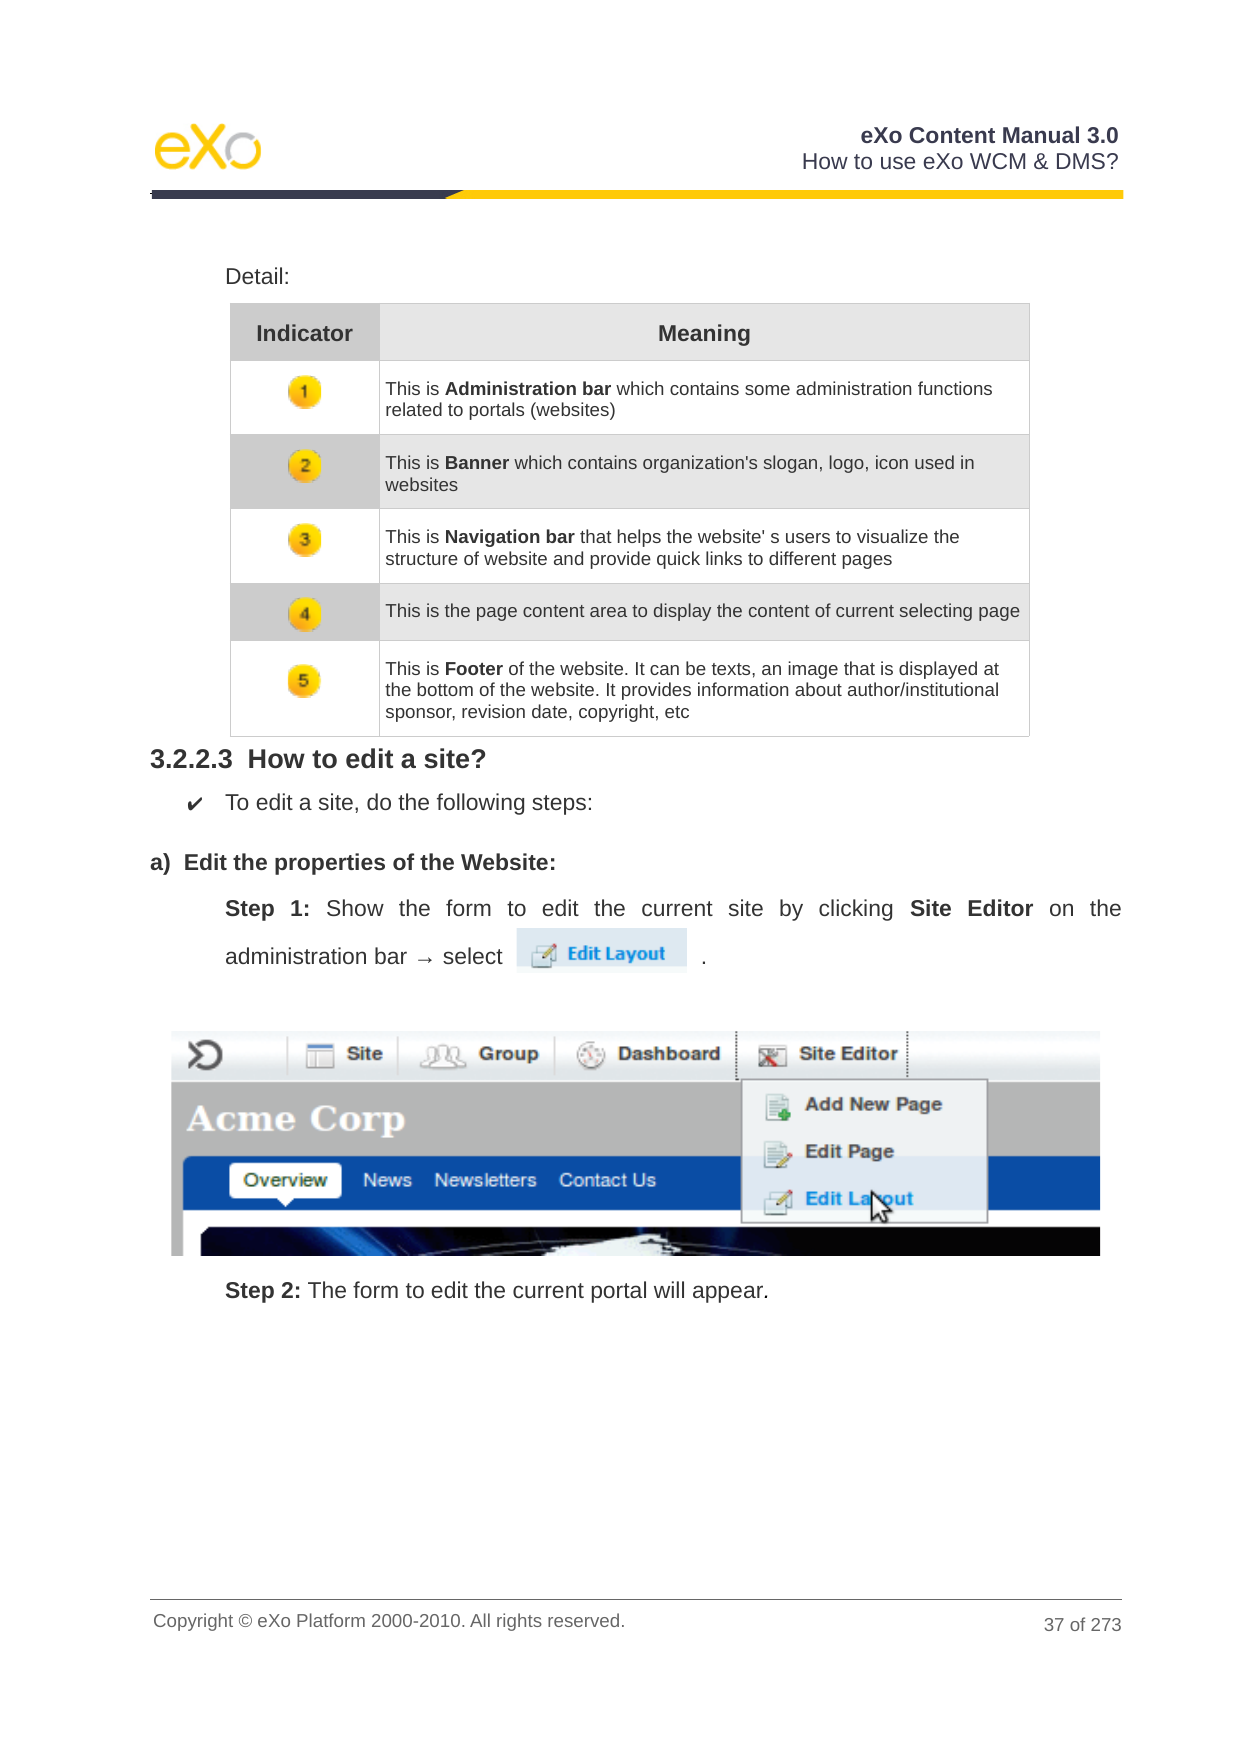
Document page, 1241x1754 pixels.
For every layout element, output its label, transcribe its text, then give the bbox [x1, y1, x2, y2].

list Detail: [187, 263, 1122, 289]
table_header Meaning [380, 304, 1029, 360]
picture [516, 928, 687, 973]
list Step 1: Show the form to edit the current site by clicking Site Editor on the administration bar → select . [187, 895, 1122, 980]
picture [155, 123, 262, 170]
list To edit a site, do the following steps: [187, 789, 1122, 816]
picture [151, 190, 1124, 199]
table_cell [231, 509, 379, 582]
table_cell [231, 584, 379, 640]
picture [287, 523, 322, 557]
table_cell This is Administration bar which contains some administration functions related to portals (websites) [380, 361, 1029, 434]
picture [171, 1031, 1101, 1256]
table_cell [231, 665, 379, 736]
table_cell This is Banner which contains organization's slogan, logo, icon used in websites [380, 435, 1029, 508]
table_cell [231, 641, 379, 664]
table_cell This is Footer of the website. It can be texts, an image that is displayed at the bottom of the website. It provides information about author/institutional sponsor, revision date, copyright, etc [380, 641, 1029, 736]
subtitle How to edit a site? [150, 743, 1122, 774]
table_cell This is the page content area to display the content of current selecting page [380, 584, 1029, 640]
table_cell This is Navigation bar that helps the website' s users to visualize the structure of website and provide quick links to different pages [380, 509, 1029, 582]
picture [287, 449, 322, 483]
list Step 2: The form to edit the current portal will appear. [187, 1277, 1122, 1303]
table_cell [231, 361, 379, 434]
picture [287, 664, 322, 698]
picture [287, 375, 322, 409]
subtitle Edit the properties of the Website: [150, 848, 1122, 875]
table_cell [231, 450, 379, 508]
picture [287, 597, 322, 632]
table_header Indicator [231, 304, 379, 360]
table_cell [231, 435, 379, 449]
